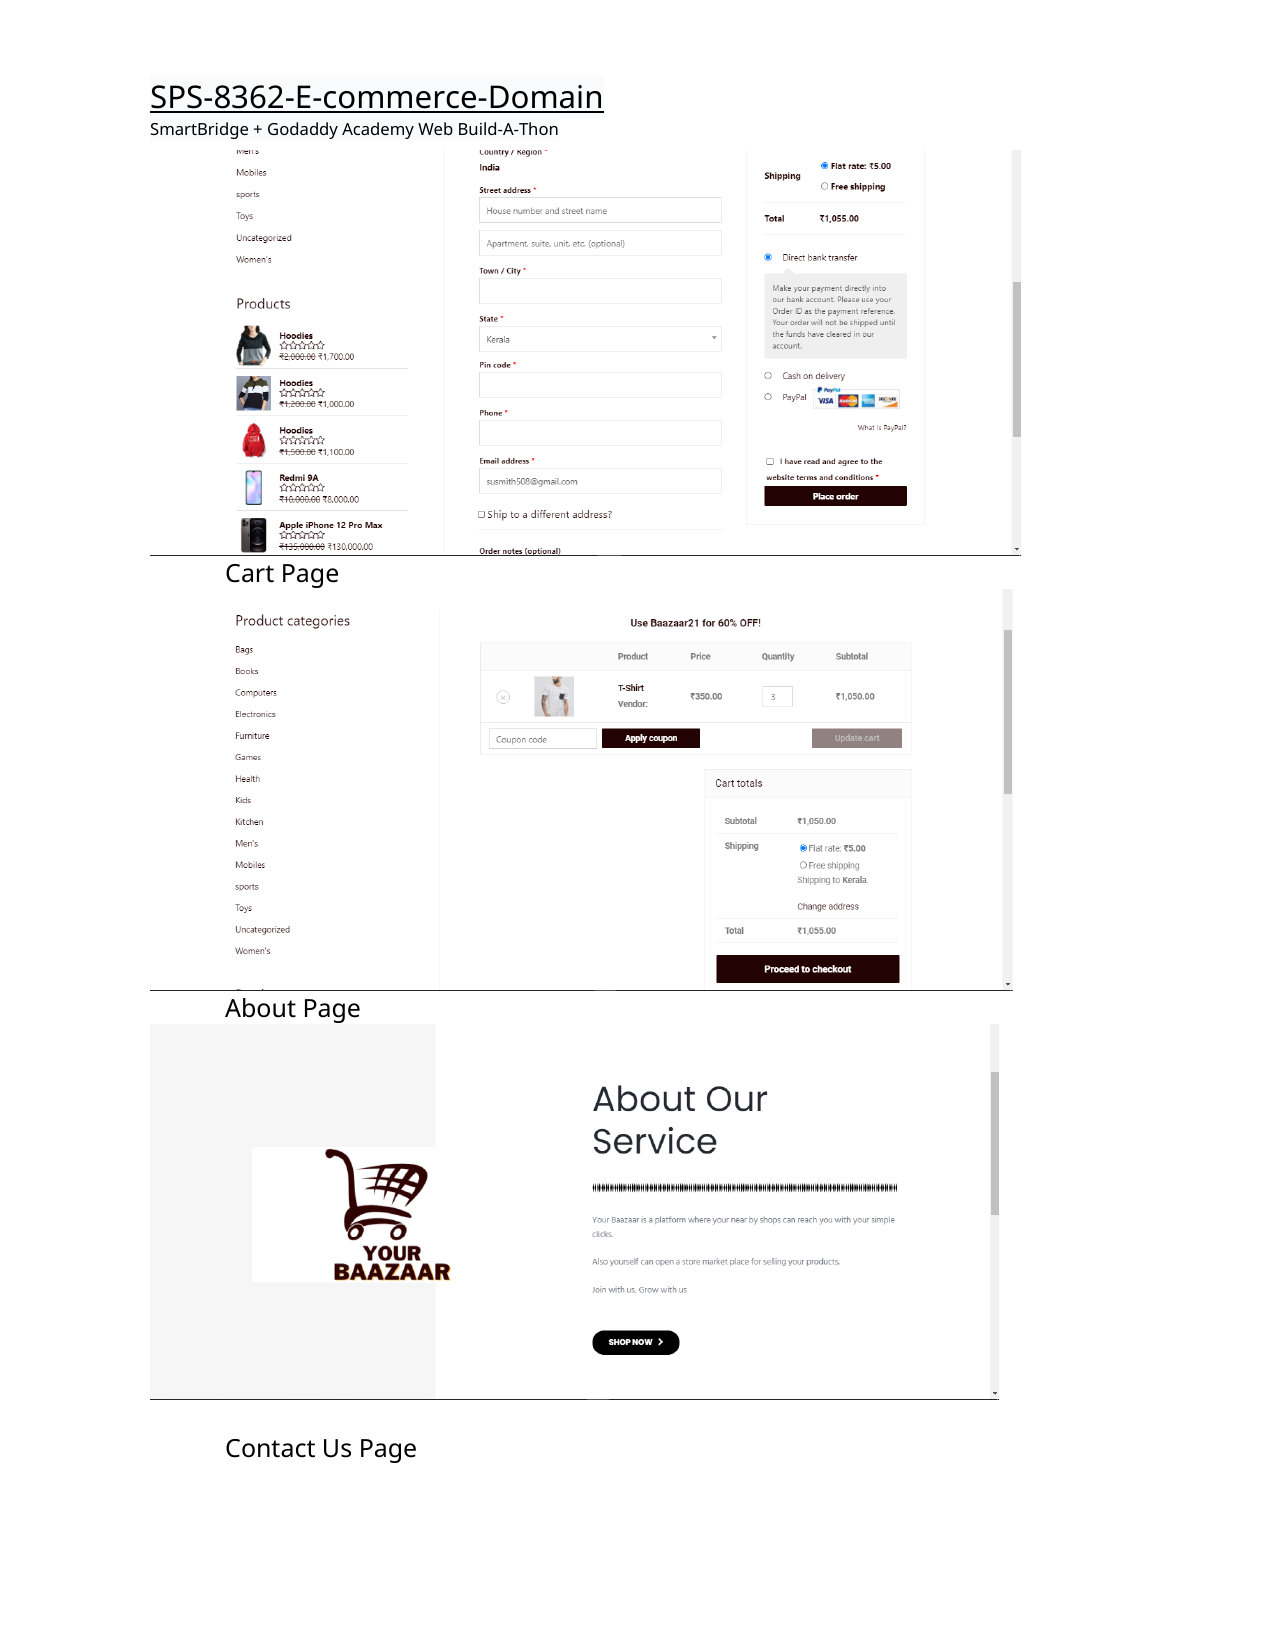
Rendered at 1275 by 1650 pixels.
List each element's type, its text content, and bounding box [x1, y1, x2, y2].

text About Page [150, 991, 1125, 1400]
text Contact Us Page [150, 1431, 1125, 1465]
picture [150, 150, 1022, 556]
picture [150, 589, 1013, 991]
text Cart Page [150, 556, 1125, 590]
picture [150, 1024, 1000, 1400]
